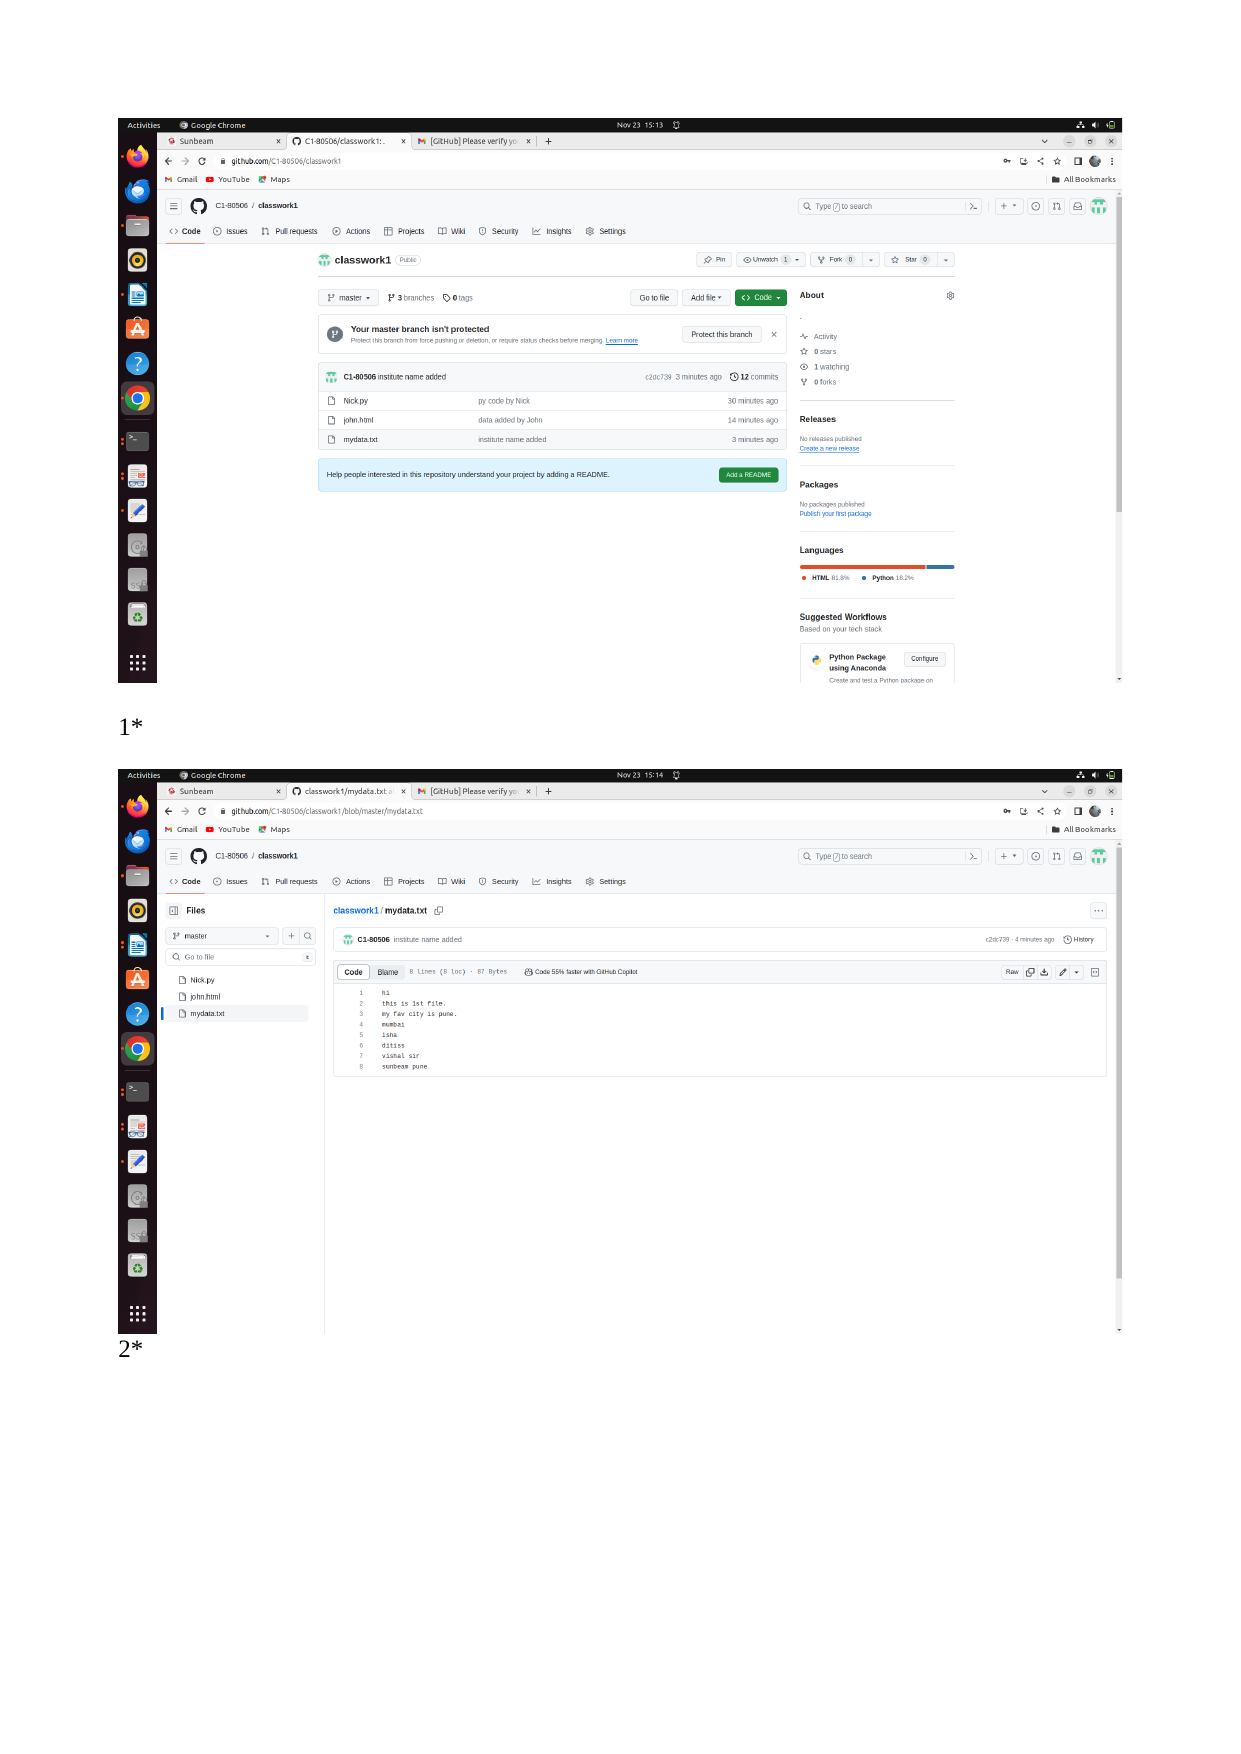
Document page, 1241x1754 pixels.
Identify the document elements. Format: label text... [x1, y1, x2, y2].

text 2* [118, 1334, 1122, 1362]
picture [118, 118, 1123, 683]
text 1* [118, 712, 1122, 740]
picture [118, 769, 1123, 1334]
